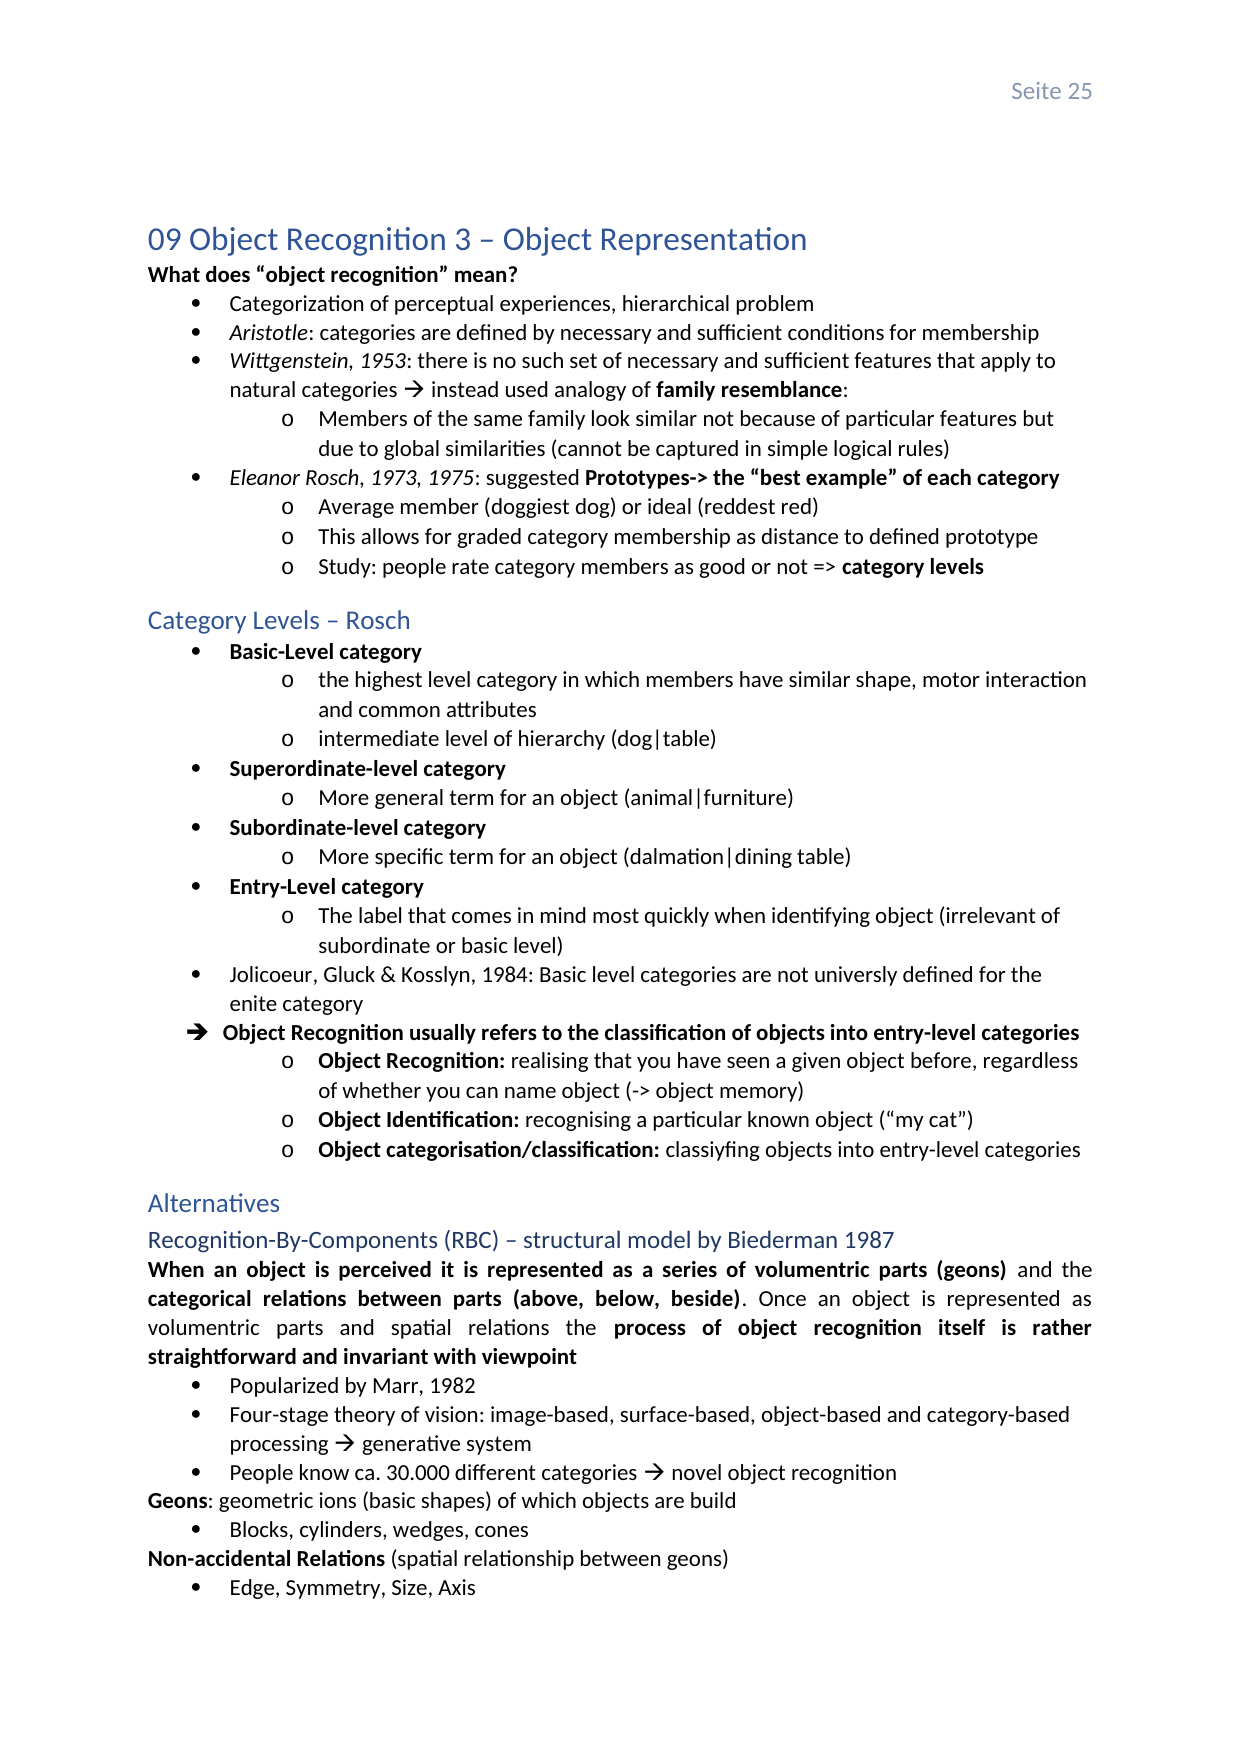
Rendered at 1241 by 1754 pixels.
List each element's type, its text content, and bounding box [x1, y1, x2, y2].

list Entry-Level category [192, 872, 1093, 900]
list Popularized by Marr, 1982 [192, 1371, 1093, 1399]
list Blocks, cylinders, wedges, cones [192, 1515, 1093, 1543]
list intermediate level of hierarchy (dog|table) [281, 724, 1093, 754]
list Four-stage theory of vision: image-based, surface-based, object-based and category-based processing  generative system [192, 1400, 1093, 1457]
list Wittgenstein, 1953: there is no such set of necessary and sufficient features that apply to natural categories  instead used analogy of family resemblance: [192, 347, 1093, 403]
text When an object is perceived it is represented as a series of volumentric parts (geons) and the categorical relations between parts (above, below, beside). Once an object is represented as volumentric parts and spatial relations the process of object recognition itself is rather straightforward and invariant with viewpoint [148, 1256, 1093, 1370]
list The label that comes in mind most quickly when identifying object (irrelevant of subordinate or basic level) [281, 901, 1093, 959]
list Object Recognition: realising that you have seen a given object before, regardless of whether you can name object (-> object memory) [281, 1046, 1093, 1104]
text Geons: geometric ions (basic shapes) of which objects are build [148, 1486, 1093, 1514]
list Eleanor Rosch, 1973, 1975: suggested Prototypes-> the “best example” of each category [192, 463, 1093, 491]
list More general term for an object (animal|furniture) [281, 783, 1093, 812]
list People know ca. 30.000 different categories  novel object recognition [192, 1458, 1093, 1486]
list Members of the same family look similar not because of particular features but due to global similarities (cannot be captured in simple logical rules) [281, 404, 1093, 462]
subtitle Recognition-By-Components (RBC) – structural model by Biederman 1987 [148, 1224, 1093, 1255]
list Jolicoeur, Gluck & Kosslyn, 1984: Basic level categories are not universly defined for the enite category [192, 960, 1093, 1017]
list This allows for graded category membership as distance to defined prototype [281, 522, 1093, 551]
list Object Recognition usually refers to the classification of objects into entry-level categories [185, 1018, 1093, 1046]
list Object Identification: recognising a particular known object (“my cat”) [281, 1105, 1093, 1134]
text Non-accidental Relations (spatial relationship between geons) [148, 1544, 1093, 1572]
list Basic-Level category [192, 637, 1093, 665]
subtitle 09 Object Recognition 3 – Object Representation [148, 218, 1093, 259]
list Subordinate-level category [192, 813, 1093, 841]
text What does “object recognition” mean? [148, 260, 1093, 288]
list More specific term for an object (dalmation|dining table) [281, 842, 1093, 871]
list Study: people rate category members as good or not => category levels [281, 552, 1093, 581]
list Aristotle: categories are defined by necessary and sufficient conditions for membership [192, 318, 1093, 346]
list Edge, Symmetry, Size, Axis [192, 1573, 1093, 1601]
list Average member (doggiest dog) or ideal (reddest red) [281, 492, 1093, 521]
list Object categorisation/classification: classiyfing objects into entry-level categories [281, 1135, 1093, 1164]
list Categorization of perceptual experiences, hierarchical problem [192, 289, 1093, 317]
subtitle Category Levels – Rosch [148, 603, 1093, 636]
subtitle Alternatives [148, 1186, 1093, 1219]
list Superordinate-level category [192, 754, 1093, 782]
list the highest level category in which members have similar shape, motor interaction and common attributes [281, 666, 1093, 724]
